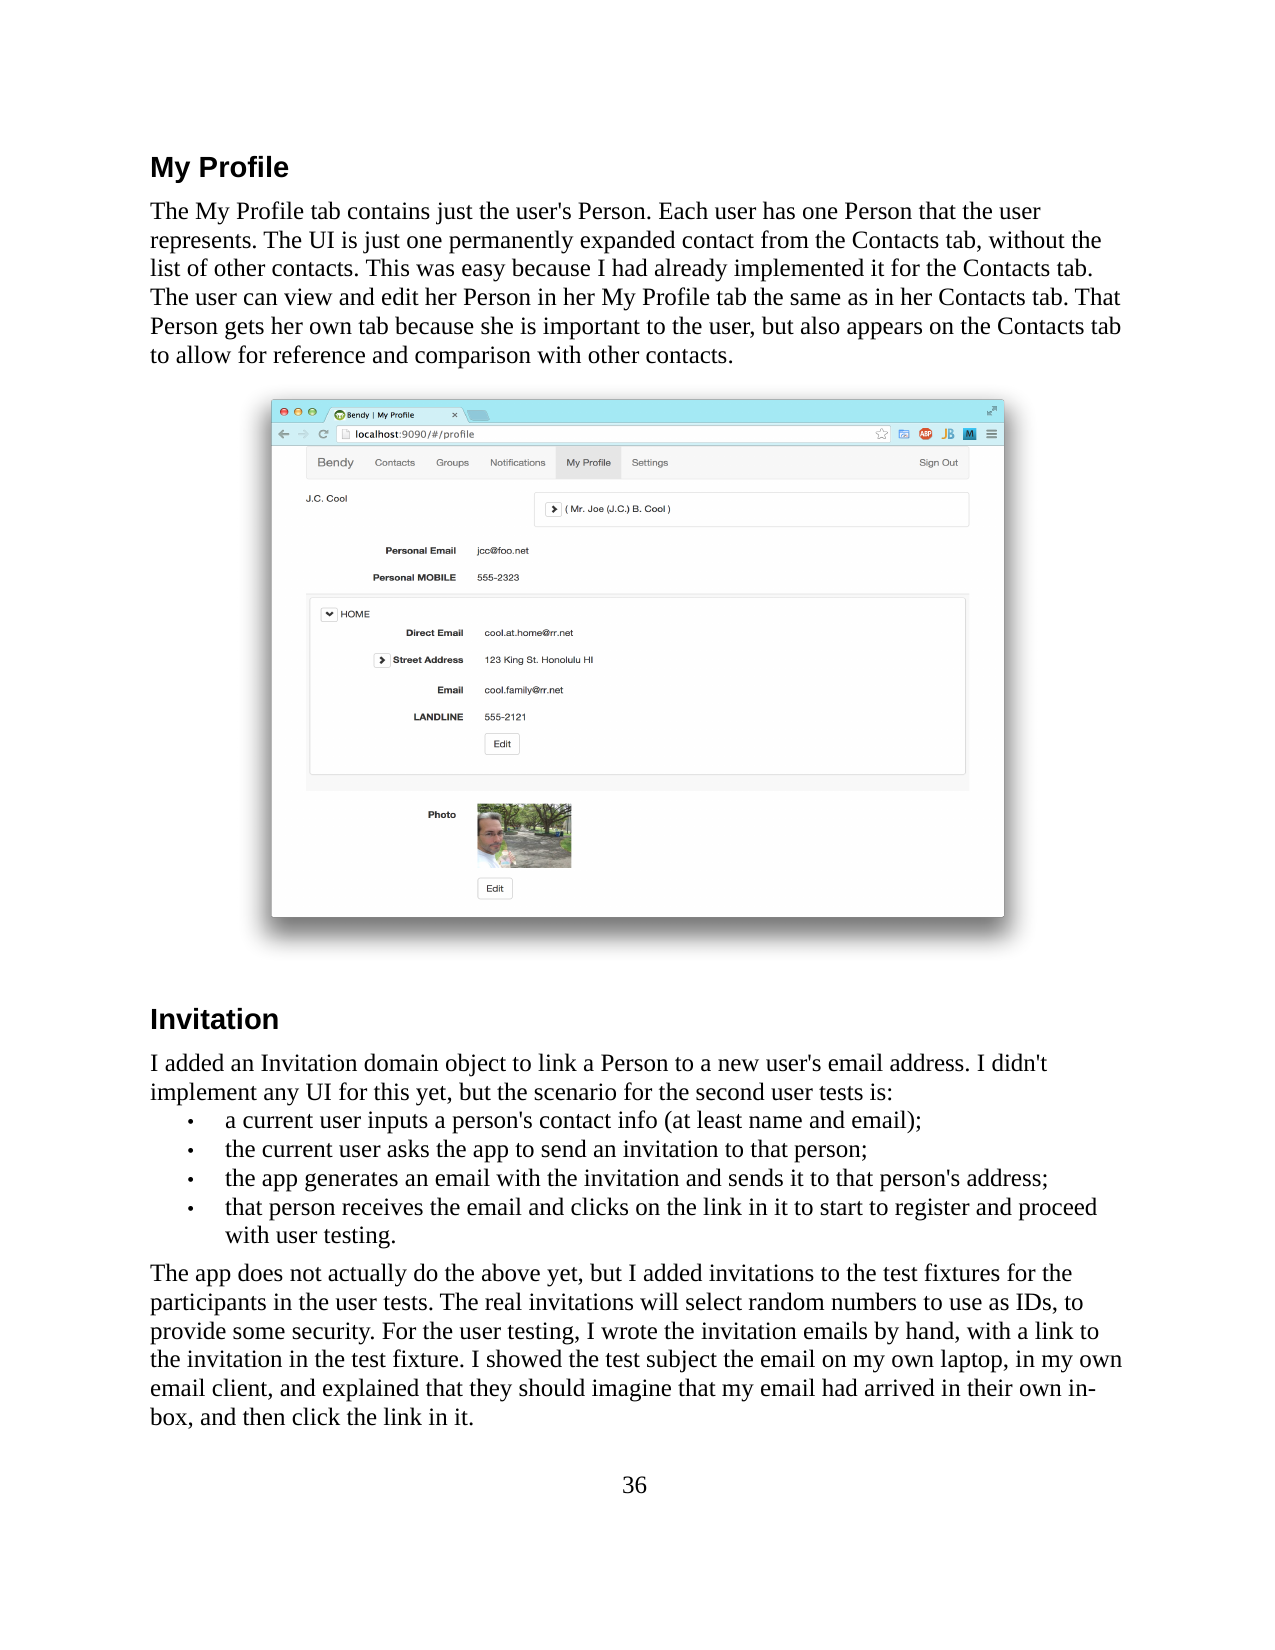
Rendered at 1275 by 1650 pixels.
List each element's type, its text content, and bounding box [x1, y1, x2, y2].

list the current user asks the app to send an invitation to that person; [187, 1134, 1125, 1163]
list the app generates an email with the invitation and sends it to that person's address; [187, 1163, 1125, 1192]
subtitle Invitation [150, 1002, 1125, 1036]
list that person receives the email and clicks on the link in it to start to register and proceed with user testing. [187, 1192, 1125, 1249]
picture [231, 377, 1044, 968]
subtitle My Profile [150, 150, 1125, 183]
text The My Profile tab contains just the user's Person. Each user has one Person that the user represents. The UI is just one permanently expanded contact from the Contacts tab, without the list of other contacts. This was easy because I had already implemented it for the Contacts tab. The user can view and edit her Person in her My Profile tab the same as in her Contacts tab. That Person gets her own tab because she is important to the user, but also appears on the Contacts tab to allow for reference and comparison with other contacts. [150, 196, 1125, 368]
text I added an Invitation domain object to link a Person to a new user's email address. I didn't implement any UI for this yet, but the scenario for the second user tests is: [150, 1048, 1125, 1106]
text The app does not actually do the above yet, but I added invitations to the test fixtures for the participants in the user tests. The real invitations will select random numbers to use as IDs, to provide some security. For the user testing, I wrote the invitation emails by hand, with a link to the invitation in the test fixture. I showed the test subject the email on my own laptop, in my own email client, and explained that they should imagine that my email had arrived in their own in-box, and then click the link in it. [150, 1258, 1125, 1431]
list a current user inputs a person's contact info (at least name and email); [187, 1106, 1125, 1134]
